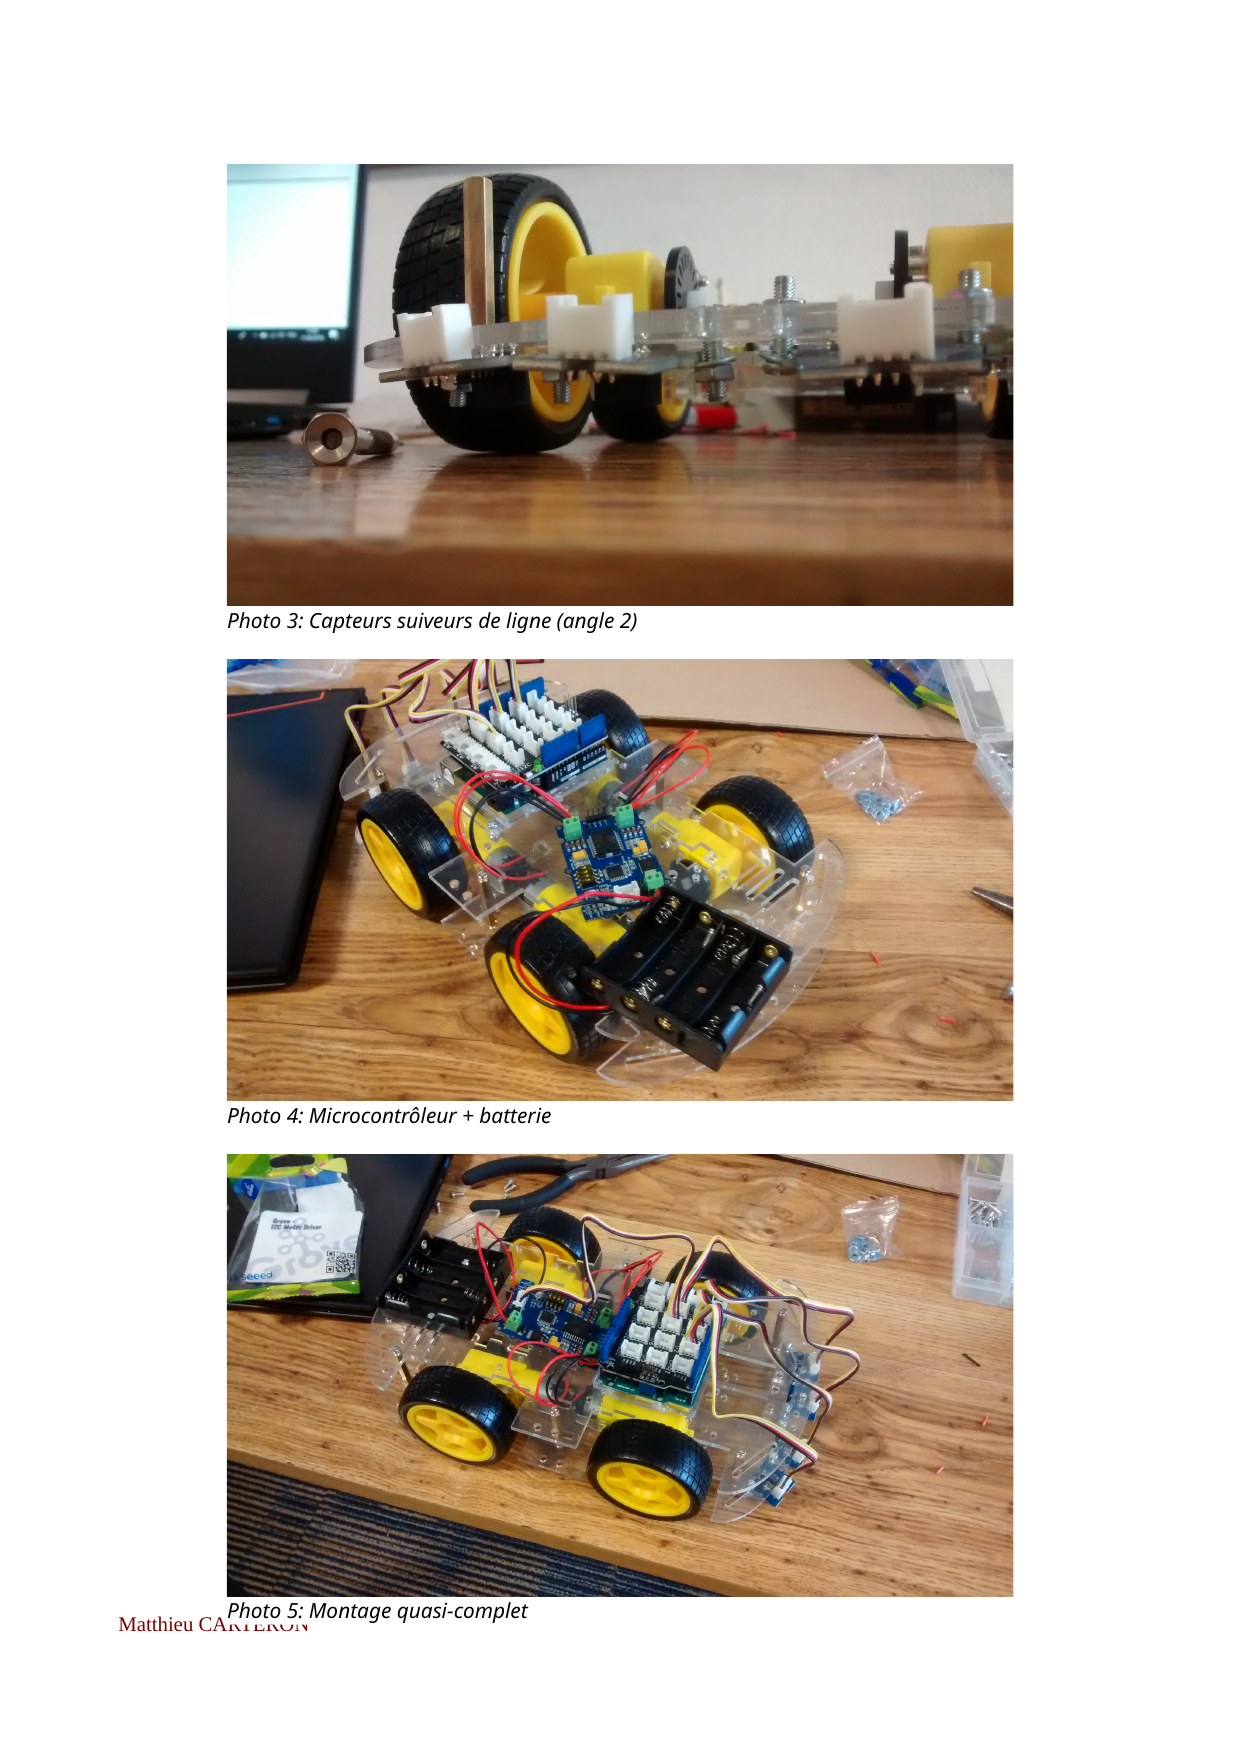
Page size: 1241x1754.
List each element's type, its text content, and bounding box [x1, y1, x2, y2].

text Photo 3: Capteurs suiveurs de ligne (angle 2) [227, 606, 1013, 634]
picture [226, 164, 1014, 606]
text Photo 4: Microcontrôleur + batterie [227, 1101, 1013, 1129]
picture [226, 659, 1014, 1101]
text Photo 5: Montage quasi-complet [227, 1597, 1013, 1625]
picture [226, 1154, 1014, 1597]
